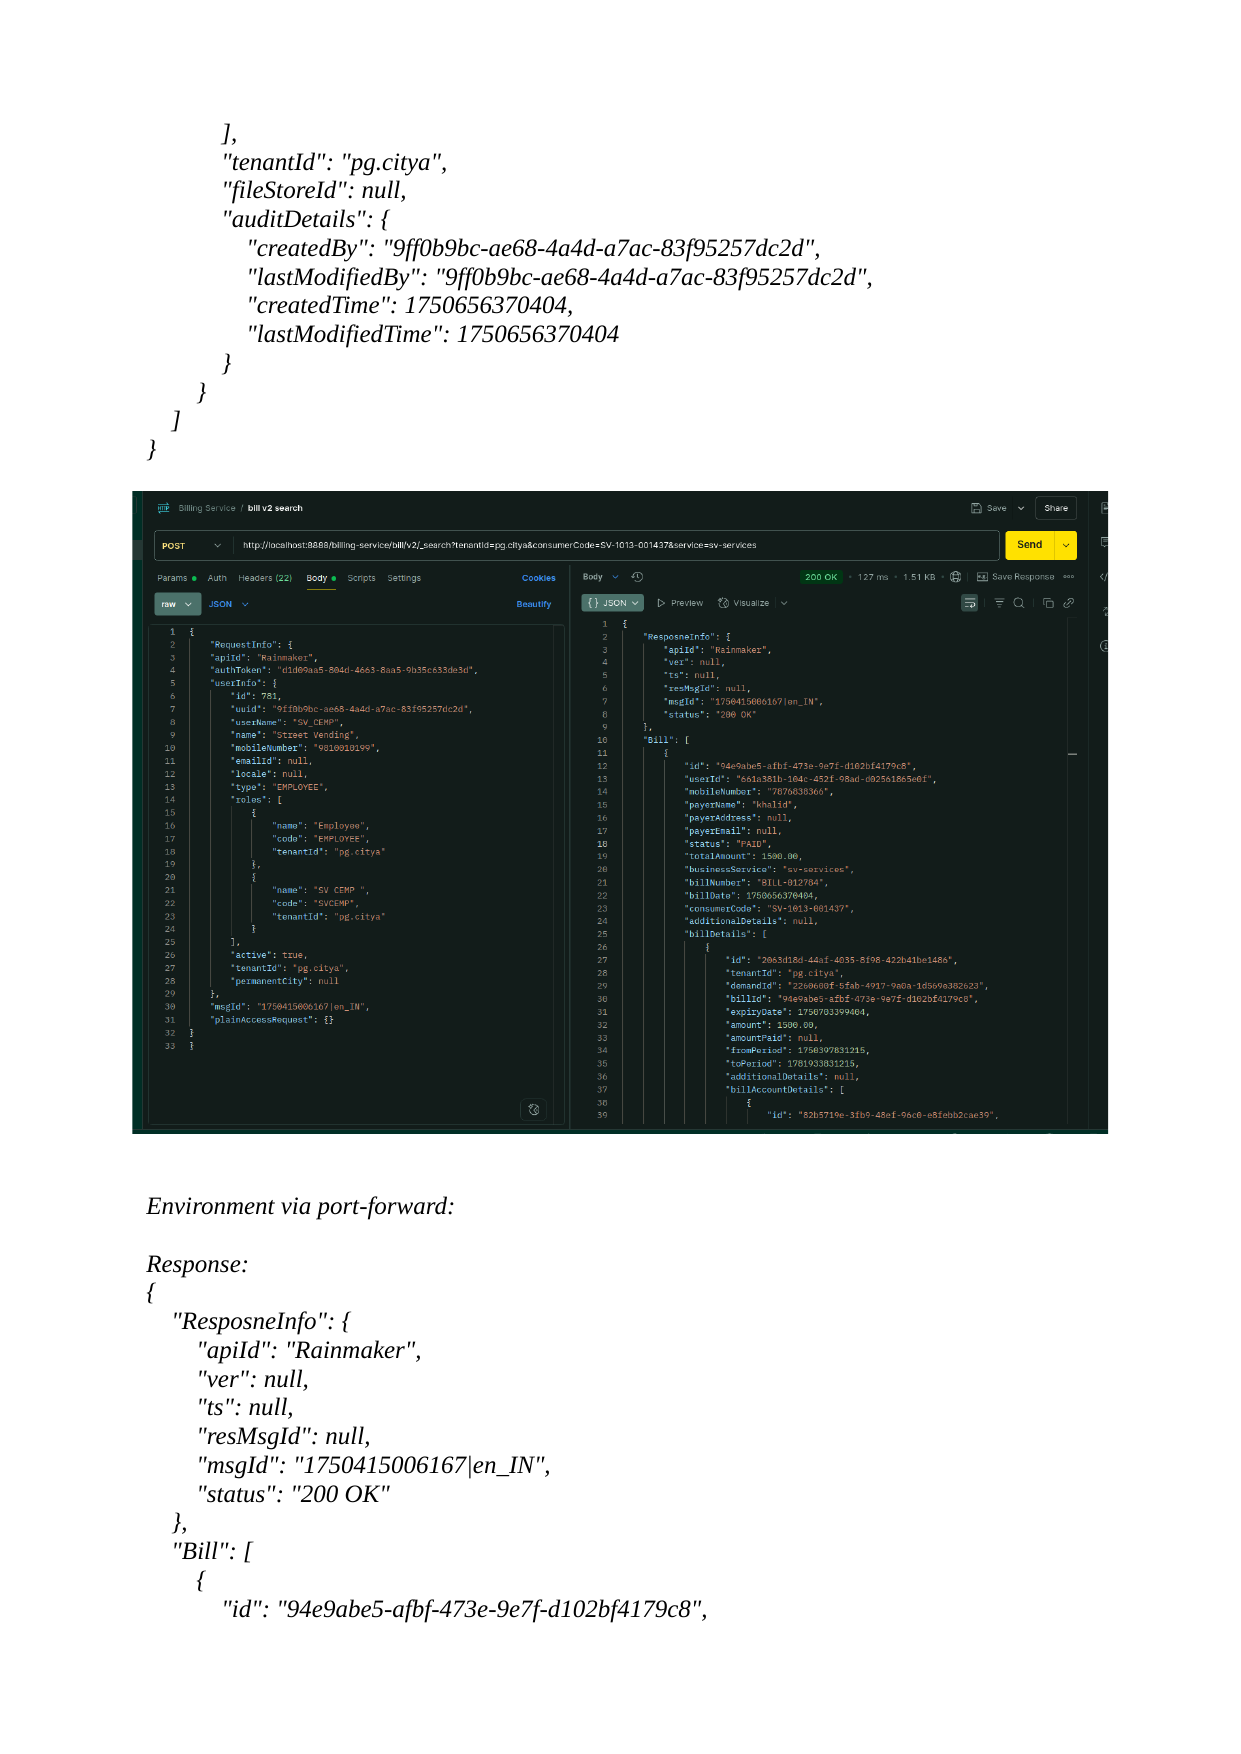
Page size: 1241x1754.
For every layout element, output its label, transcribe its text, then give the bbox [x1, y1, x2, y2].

text "Bill": [ [146, 1536, 1122, 1565]
text "id": "94e9abe5-afbf-473e-9e7f-d102bf4179c8", [146, 1594, 1122, 1622]
text "auditDetails": { [146, 204, 1122, 233]
text "status": "200 OK" [146, 1479, 1122, 1507]
text { [146, 1565, 1122, 1594]
text "ver": null, [146, 1364, 1122, 1392]
text }, [146, 1507, 1122, 1536]
text "ResposneInfo": { [146, 1306, 1122, 1335]
text "createdBy": "9ff0b9bc-ae68-4a4d-a7ac-83f95257dc2d", [146, 233, 1122, 262]
text Environment via port-forward: [146, 1191, 1122, 1220]
text ] [146, 406, 1122, 434]
text "tenantId": "pg.citya", [146, 147, 1122, 176]
text ], [146, 118, 1122, 147]
picture [132, 491, 1109, 1134]
text } [146, 377, 1122, 406]
text "fileStoreId": null, [146, 176, 1122, 204]
text "ts": null, [146, 1392, 1122, 1421]
text "lastModifiedBy": "9ff0b9bc-ae68-4a4d-a7ac-83f95257dc2d", [146, 262, 1122, 291]
text "apiId": "Rainmaker", [146, 1335, 1122, 1364]
text Response: [146, 1249, 1122, 1277]
text { [146, 1277, 1122, 1306]
text "resMsgId": null, [146, 1421, 1122, 1450]
text } [146, 434, 1122, 463]
text } [146, 348, 1122, 377]
text "lastModifiedTime": 1750656370404 [146, 319, 1122, 348]
text "createdTime": 1750656370404, [146, 291, 1122, 319]
text "msgId": "1750415006167|en_IN", [146, 1450, 1122, 1479]
